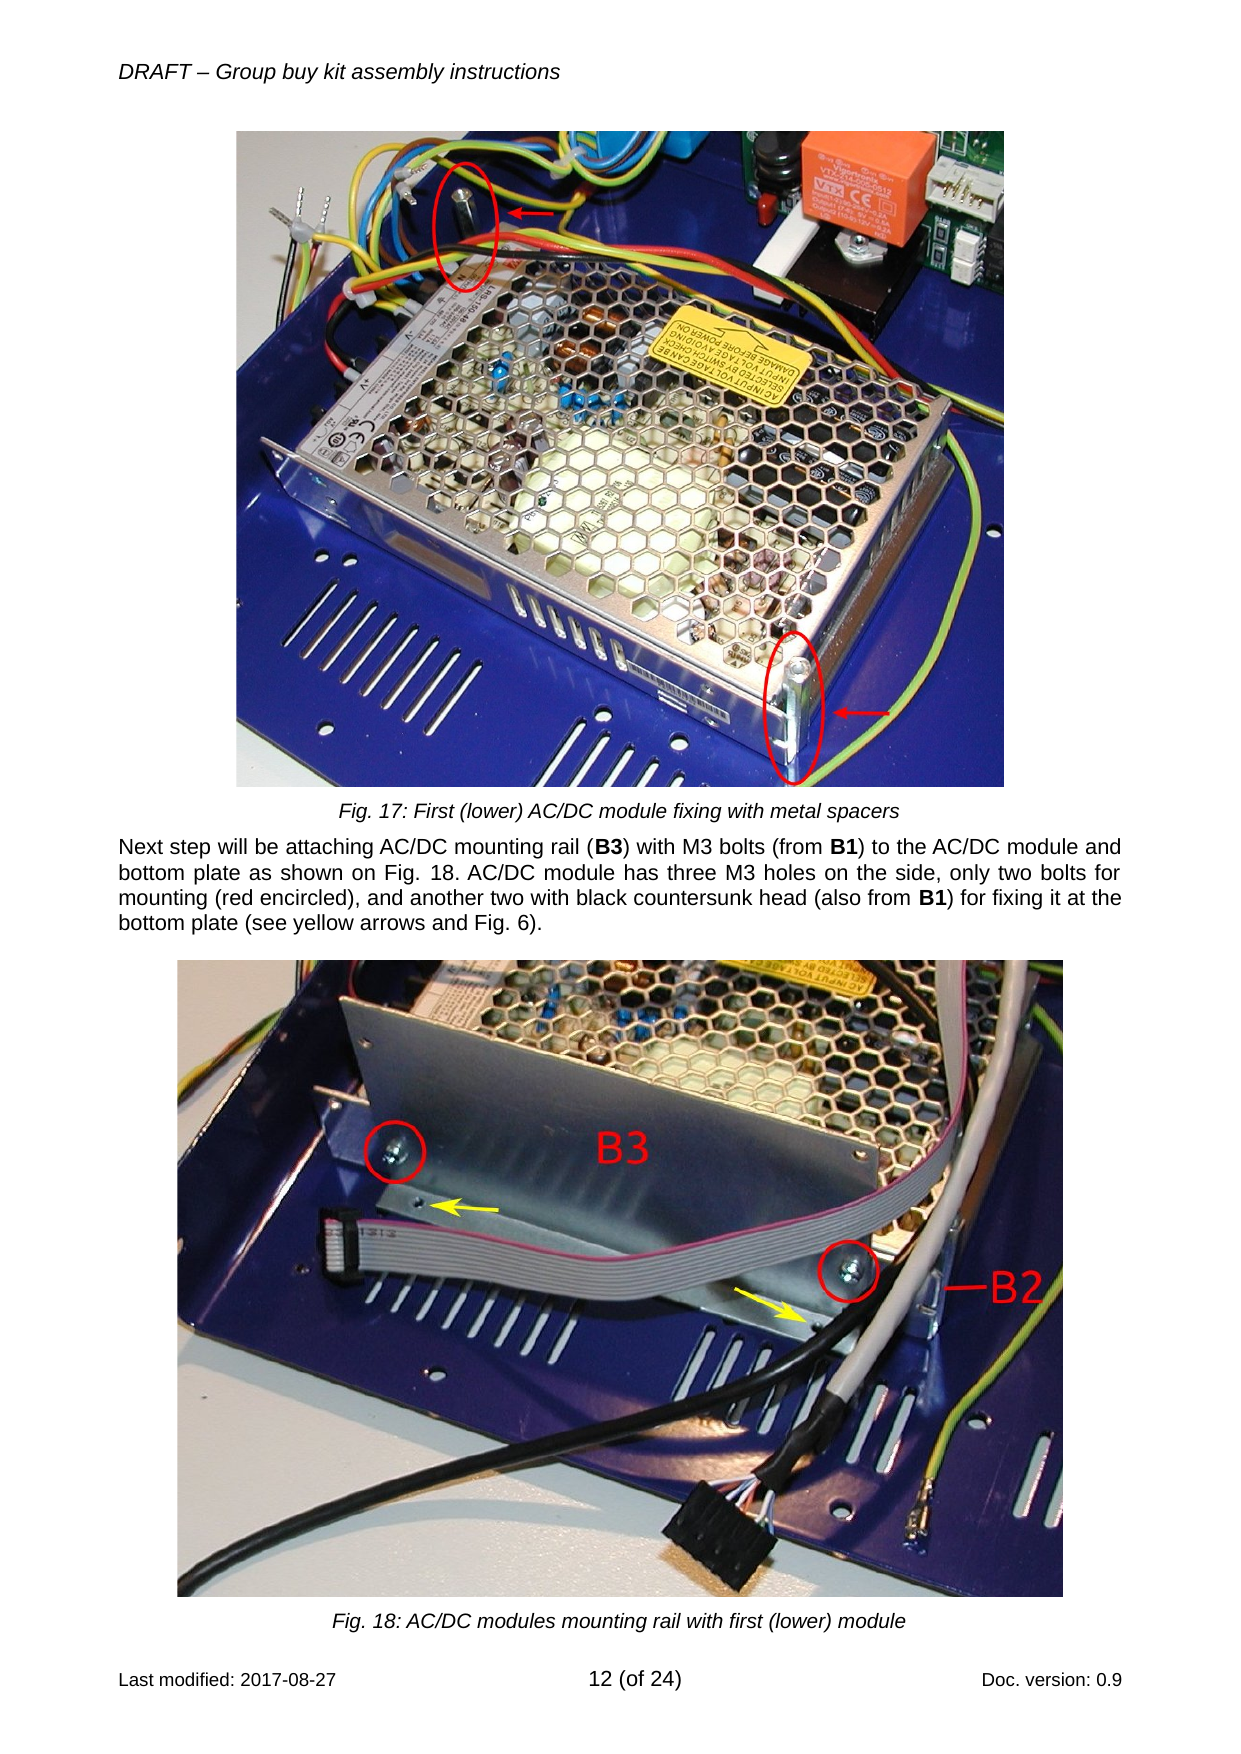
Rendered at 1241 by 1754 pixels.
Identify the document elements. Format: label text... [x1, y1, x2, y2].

picture [177, 960, 1063, 1597]
text Fig. 18: AC/DC modules mounting rail with first (lower) module [177, 1597, 1063, 1633]
text Fig. 17: First (lower) AC/DC module fixing with metal spacers [236, 787, 1004, 822]
picture [236, 131, 1004, 787]
text Next step will be attaching AC/DC mounting rail (B3) with M3 bolts (from B1) to the AC/DC module and bottom plate as shown on Fig. 18. AC/DC module has three M3 holes on the side, only two bolts for mounting (red encircled), and another two with black countersunk head (also from B1) for fixing it at the bottom plate (see yellow arrows and Fig. 6). [118, 131, 1122, 935]
